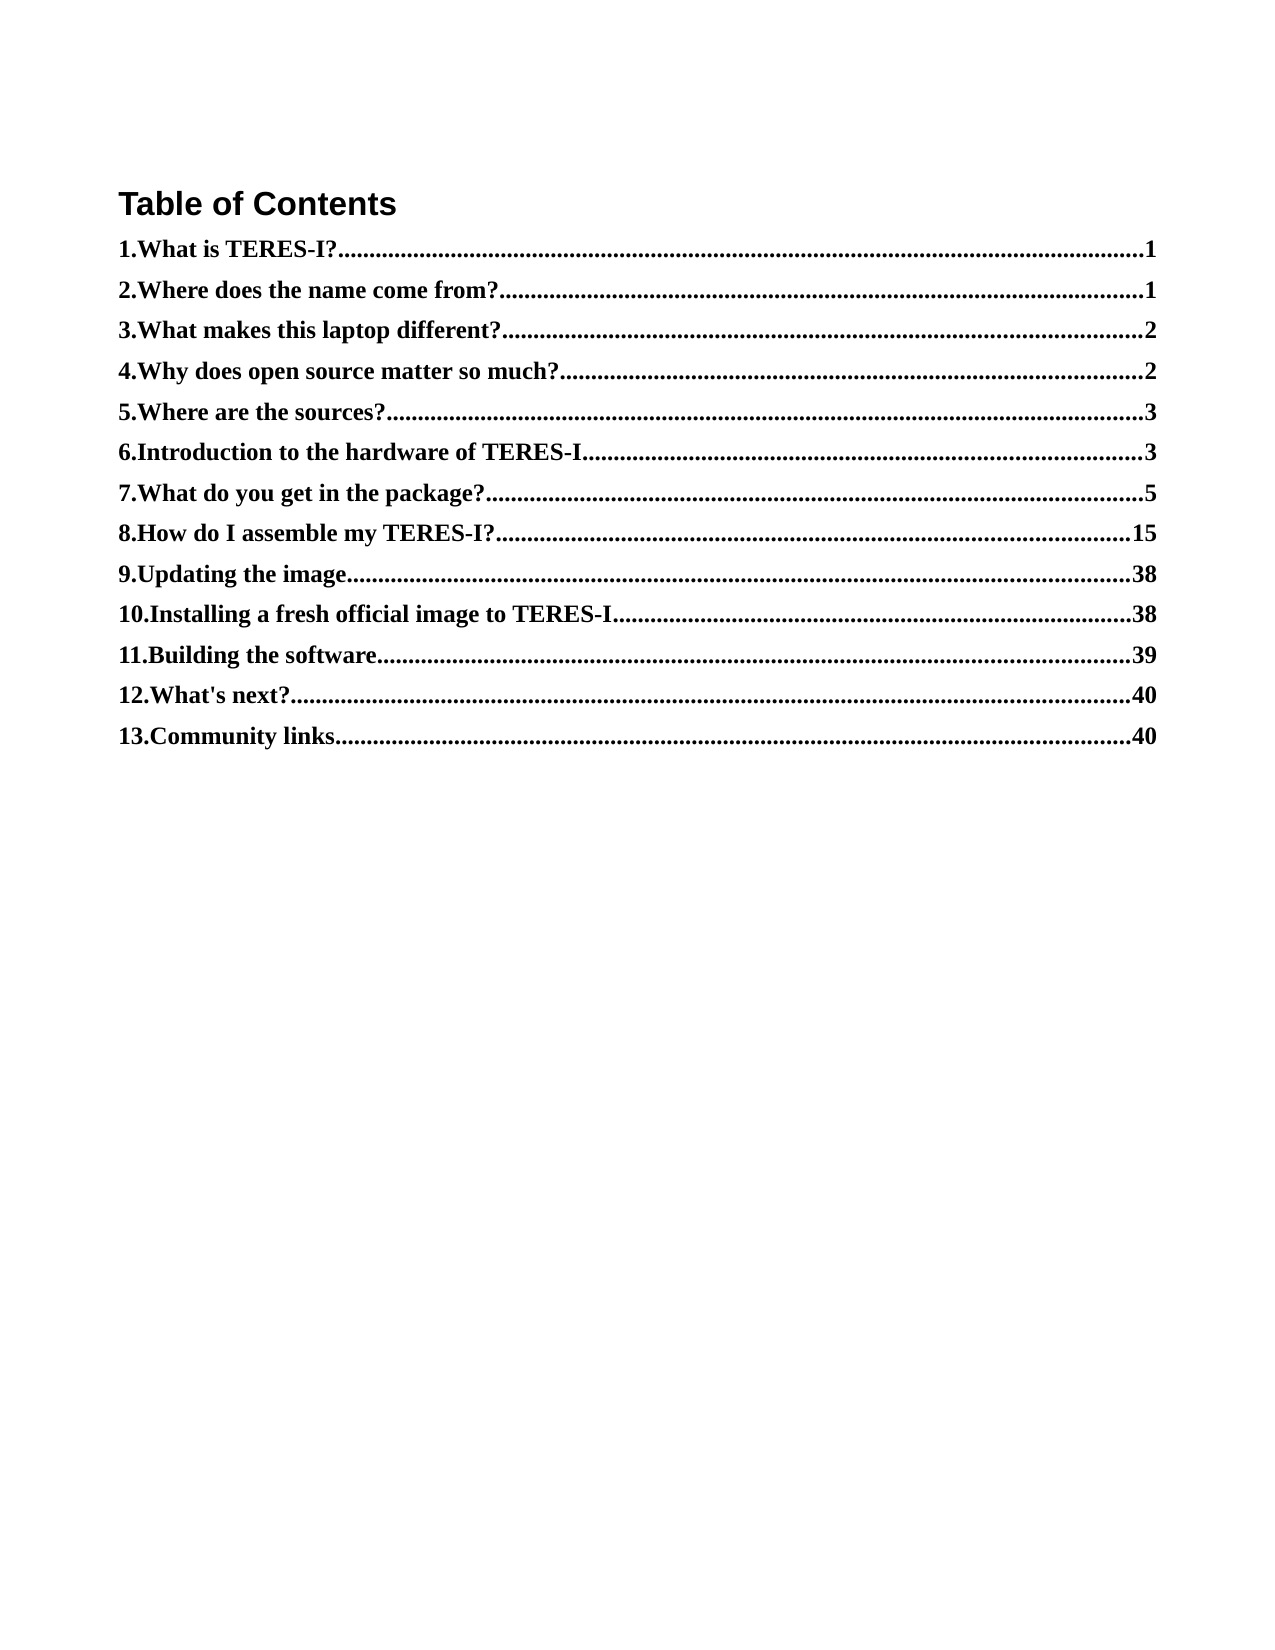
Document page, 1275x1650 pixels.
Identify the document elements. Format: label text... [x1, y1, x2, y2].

text 7.What do you get in the package? 5 [118, 478, 1157, 506]
subtitle Table of Contents [118, 184, 1157, 222]
text 2.Where does the name come from? 1 [118, 275, 1157, 304]
text 3.What makes this laptop different? 2 [118, 316, 1157, 344]
text 13.Community links 40 [118, 721, 1157, 749]
text 6.Introduction to the hardware of TERES-I 3 [118, 437, 1157, 466]
text 10.Installing a fresh official image to TERES-I 38 [118, 599, 1157, 628]
text 12.What's next? 40 [118, 680, 1157, 709]
text 5.Where are the sources? 3 [118, 397, 1157, 425]
text 9.Updating the image 38 [118, 559, 1157, 587]
text 8.How do I assemble my TERES-I? 15 [118, 518, 1157, 547]
text 1.What is TERES-I? 1 [118, 234, 1157, 263]
text 4.Why does open source matter so much? 2 [118, 356, 1157, 385]
text 11.Building the software 39 [118, 640, 1157, 668]
